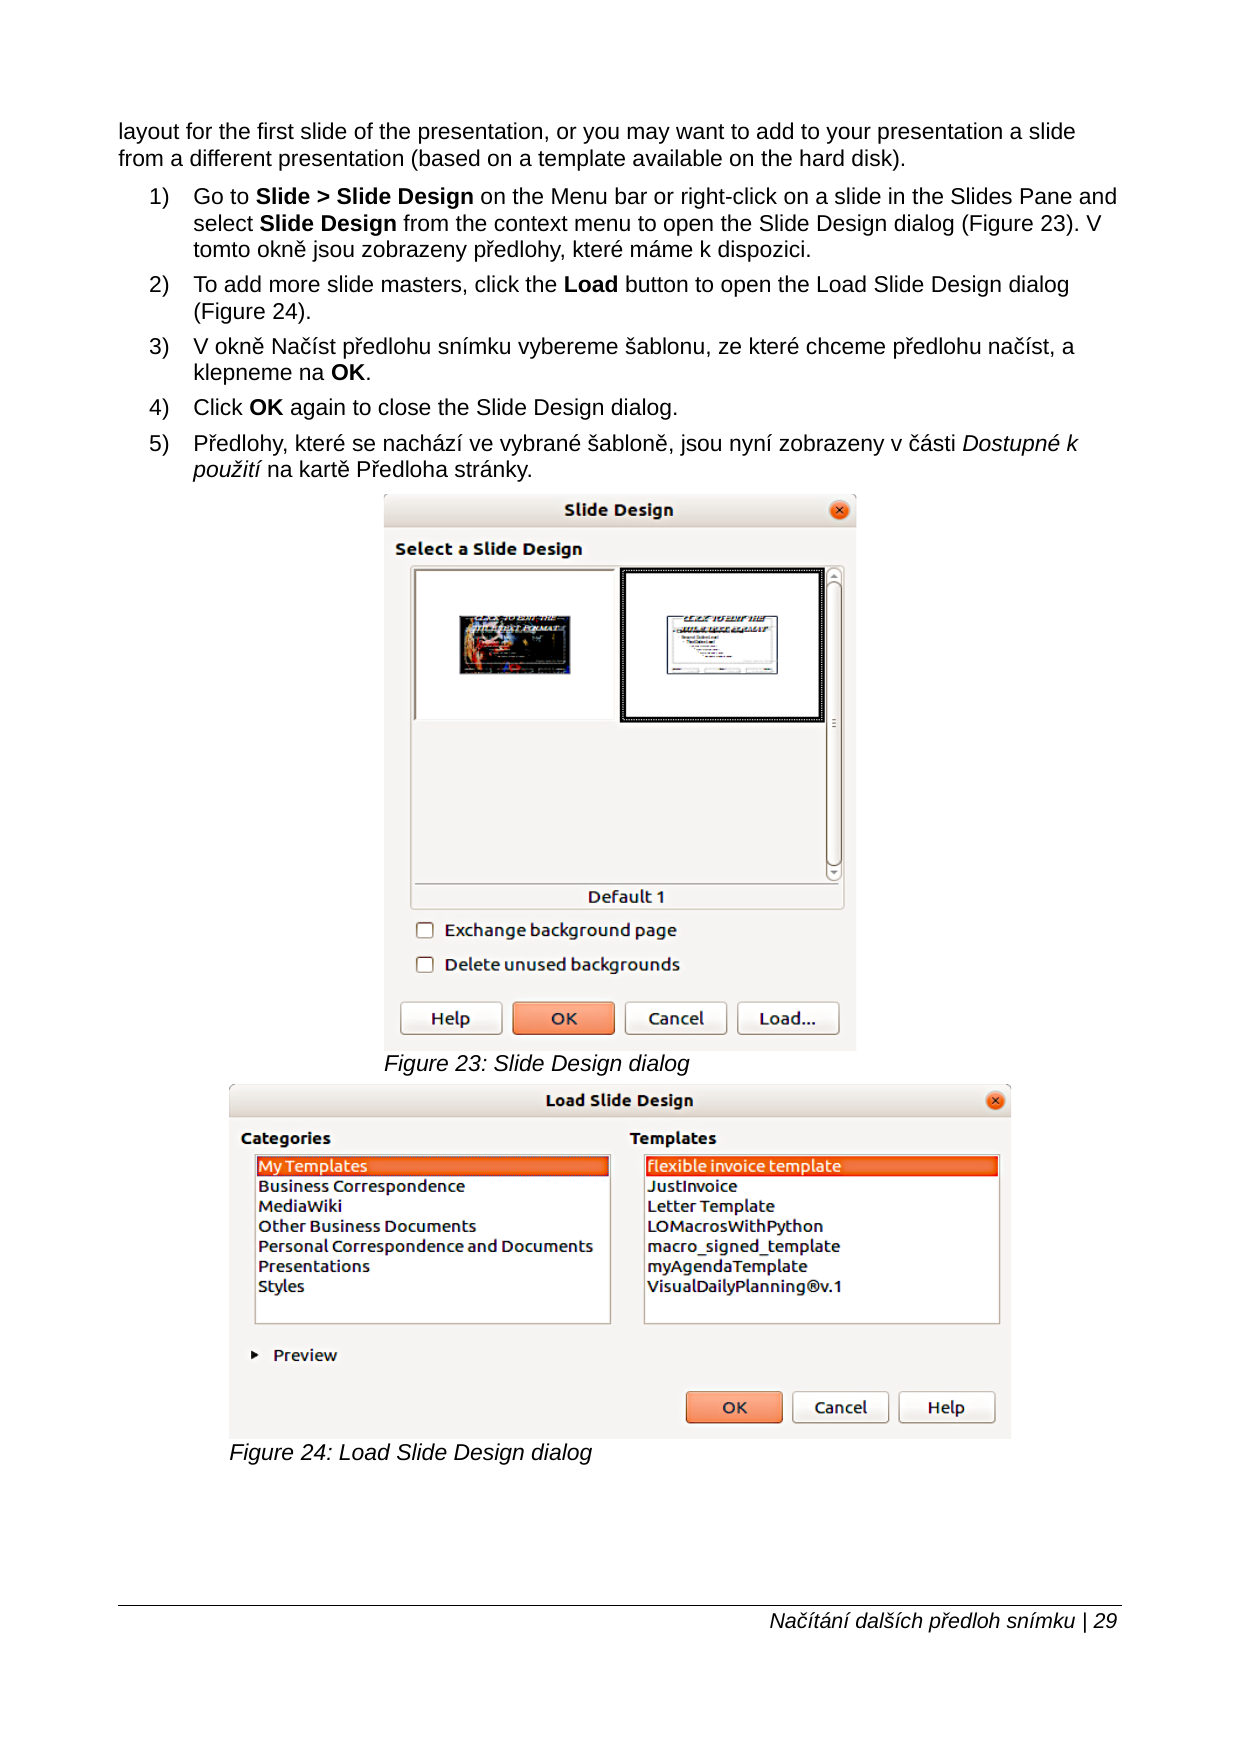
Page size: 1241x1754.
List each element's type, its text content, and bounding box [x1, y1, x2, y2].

text Figure 24: Load Slide Design dialog [229, 1439, 1011, 1465]
text Figure 23: Slide Design dialog [384, 1051, 856, 1076]
list Click OK again to close the Slide Design dialog. [169, 394, 1122, 421]
list Předlohy, které se nachází ve vybrané šabloně, jsou nyní zobrazeny v části Dostupné k použití na kartě Předloha stránky. [169, 429, 1122, 482]
list V okně Načíst předlohu snímku vybereme šablonu, ze které chceme předlohu načíst, a klepneme na OK. [169, 333, 1122, 386]
list To add more slide masters, click the Load button to open the Load Slide Design dialog (Figure 24). [169, 271, 1122, 324]
list Go to Slide > Slide Design on the Menu bar or right-click on a slide in the Slides Pane and select Slide Design from the context menu to open the Slide Design dialog (Figure 23). V tomto okně jsou zobrazeny předlohy, které máme k dispozici. [169, 183, 1122, 262]
picture [229, 1084, 1012, 1439]
picture [383, 494, 857, 1051]
text layout for the first slide of the presentation, or you may want to add to your presentation a slide from a different presentation (based on a template available on the hard disk). [118, 118, 1122, 171]
